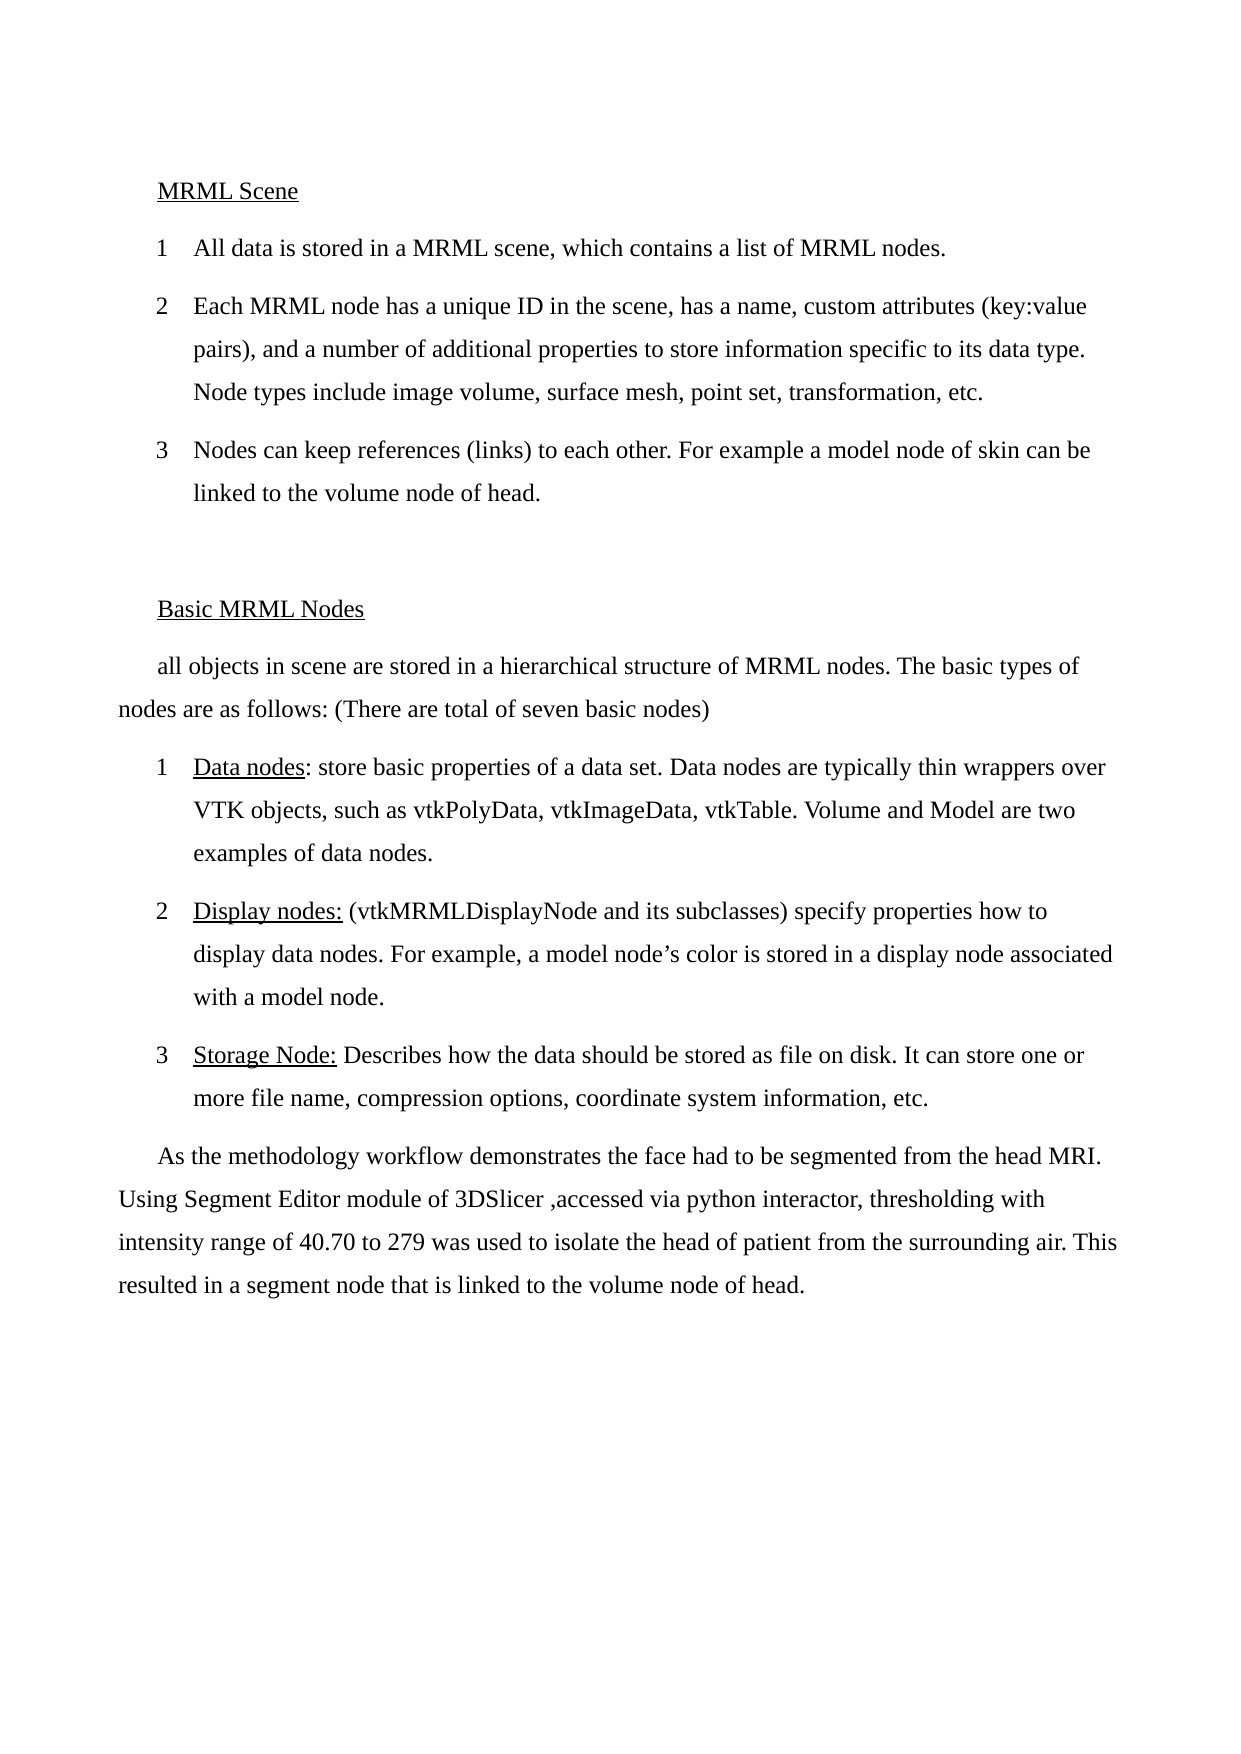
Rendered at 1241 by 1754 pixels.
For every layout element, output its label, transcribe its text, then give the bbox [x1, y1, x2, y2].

list Each MRML node has a unique ID in the scene, has a name, custom attributes (key:value pairs), and a number of additional properties to store information specific to its data type. Node types include image volume, surface mesh, point set, transformation, etc. [156, 291, 1122, 406]
list All data is stored in a MRML scene, which contains a list of MRML nodes. [156, 233, 1122, 262]
list Nodes can keep references (links) to each other. For example a model node of skin can be linked to the volume node of head. [156, 435, 1122, 507]
text As the methodology workflow demonstrates the face had to be segmented from the head MRI. Using Segment Editor module of 3DSlicer ,accessed via python interactor, thresholding with intensity range of 40.70 to 279 was used to isolate the head of patient from the surrounding air. This resulted in a segment node that is linked to the volume node of head. [118, 1141, 1122, 1299]
text all objects in scene are stored in a hierarchical structure of MRML nodes. The basic types of nodes are as follows: (There are total of seven basic nodes) [118, 651, 1122, 723]
list Display nodes: (vtkMRMLDisplayNode and its subclasses) specify properties how to display data nodes. For example, a model node’s color is stored in a display node associated with a model node. [156, 896, 1122, 1011]
text MRML Scene [118, 176, 1122, 204]
text Basic MRML Nodes [118, 594, 1122, 622]
list Data nodes: store basic properties of a data set. Data nodes are typically thin wrappers over VTK objects, such as vtkPolyData, vtkImageData, vtkTable. Volume and Model are two examples of data nodes. [156, 752, 1122, 867]
list Storage Node: Describes how the data should be stored as file on disk. It can store one or more file name, compression options, coordinate system information, etc. [156, 1040, 1122, 1112]
